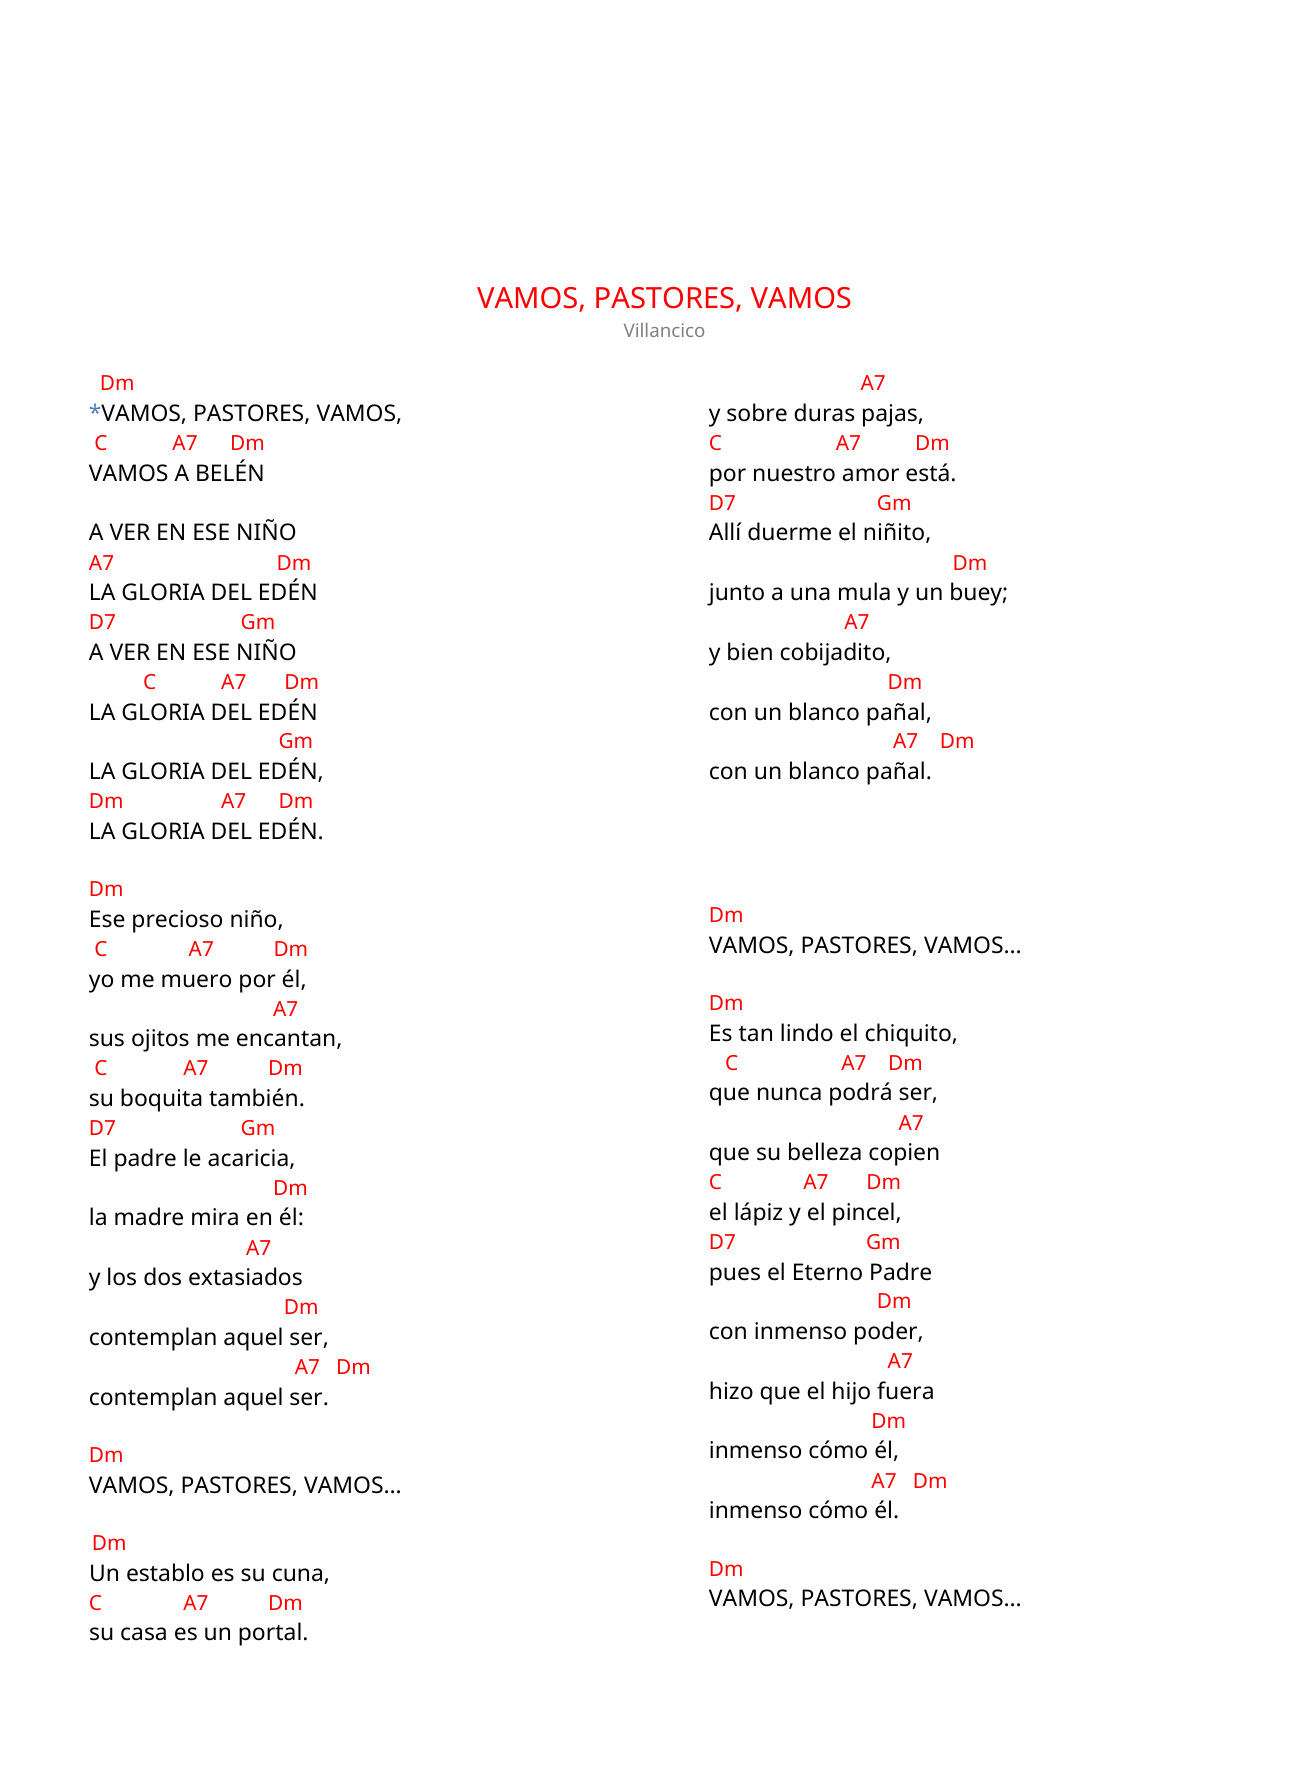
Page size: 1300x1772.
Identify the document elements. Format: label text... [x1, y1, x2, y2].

text A7 [709, 368, 1240, 397]
text *VAMOS, PASTORES, VAMOS, [89, 397, 620, 428]
text C A7 Dm [709, 1048, 1240, 1076]
text y los dos extasiados [89, 1261, 620, 1292]
text Dm [709, 900, 1240, 928]
text A VER EN ESE NIÑO [89, 516, 620, 548]
text por nuestro amor está. [709, 457, 1240, 488]
text hizo que el hijo fuera [709, 1375, 1240, 1406]
text El padre le acaricia, [89, 1142, 620, 1173]
text Dm [709, 988, 1240, 1017]
text Dm [709, 1554, 1240, 1582]
text VAMOS, PASTORES, VAMOS… [89, 1468, 620, 1500]
text A7 [89, 1233, 620, 1261]
text con inmenso poder, [709, 1315, 1240, 1346]
text y sobre duras pajas, [709, 397, 1240, 428]
text C A7 Dm [89, 667, 620, 695]
text junto a una mula y un buey; [709, 576, 1240, 607]
text Ese precioso niño, [89, 903, 620, 934]
text el lápiz y el pincel, [709, 1196, 1240, 1227]
text Un establo es su cuna, [59, 1557, 620, 1588]
text con un blanco pañal. [709, 755, 1240, 786]
text yo me muero por él, [89, 963, 620, 994]
text Dm [709, 1406, 1240, 1434]
text A7 [709, 1108, 1240, 1136]
text D7 Gm [709, 1227, 1240, 1255]
text C A7 Dm [89, 428, 620, 457]
text Dm [709, 1287, 1240, 1315]
text LA GLORIA DEL EDÉN [89, 576, 620, 607]
text A7 Dm [89, 1352, 620, 1380]
text Dm [59, 1528, 620, 1557]
text LA GLORIA DEL EDÉN, [89, 755, 620, 786]
text LA GLORIA DEL EDÉN [89, 695, 620, 727]
text A7 Dm [709, 1466, 1240, 1494]
text pues el Eterno Padre [709, 1255, 1240, 1287]
text Dm [89, 1440, 620, 1468]
text sus ojitos me encantan, [89, 1022, 620, 1053]
text A7 Dm [89, 548, 620, 576]
text su boquita también. [89, 1082, 620, 1113]
text su casa es un portal. [59, 1616, 620, 1648]
text la madre mira en él: [89, 1201, 620, 1233]
text D7 Gm [89, 1113, 620, 1142]
text que nunca podrá ser, [709, 1076, 1240, 1108]
text D7 Gm [709, 488, 1240, 516]
text inmenso cómo él, [709, 1434, 1240, 1466]
text con un blanco pañal, [709, 695, 1240, 727]
text Dm [89, 1173, 620, 1201]
text Allí duerme el niñito, [709, 516, 1240, 548]
text Dm [89, 368, 620, 397]
text Dm [89, 874, 620, 903]
text A7 [709, 1346, 1240, 1375]
text Dm A7 Dm [89, 786, 620, 815]
text D7 Gm [89, 607, 620, 636]
text C A7 Dm [89, 1588, 620, 1616]
text que su belleza copien [709, 1136, 1240, 1167]
text A VER EN ESE NIÑO [89, 636, 620, 667]
text VAMOS A BELÉN [89, 457, 620, 488]
text Es tan lindo el chiquito, [709, 1017, 1240, 1048]
text A7 [709, 607, 1240, 636]
text VAMOS, PASTORES, VAMOS… [709, 1582, 1240, 1613]
text C A7 Dm [89, 1053, 620, 1082]
text A7 [89, 994, 620, 1022]
text contemplan aquel ser. [89, 1380, 620, 1412]
text A7 Dm [709, 727, 1240, 755]
text VAMOS, PASTORES, VAMOS… [709, 928, 1240, 960]
text Dm [89, 1292, 620, 1321]
text Dm [709, 548, 1240, 576]
text VAMOS, PASTORES, VAMOS [89, 278, 1240, 317]
text C A7 Dm [709, 428, 1240, 457]
text Dm [709, 667, 1240, 695]
text C A7 Dm [89, 934, 620, 963]
text inmenso cómo él. [709, 1494, 1240, 1525]
text Gm [89, 727, 620, 755]
text C A7 Dm [709, 1167, 1240, 1196]
text Villancico [89, 317, 1240, 343]
text y bien cobijadito, [709, 636, 1240, 667]
text LA GLORIA DEL EDÉN. [89, 815, 620, 846]
text contemplan aquel ser, [89, 1321, 620, 1352]
